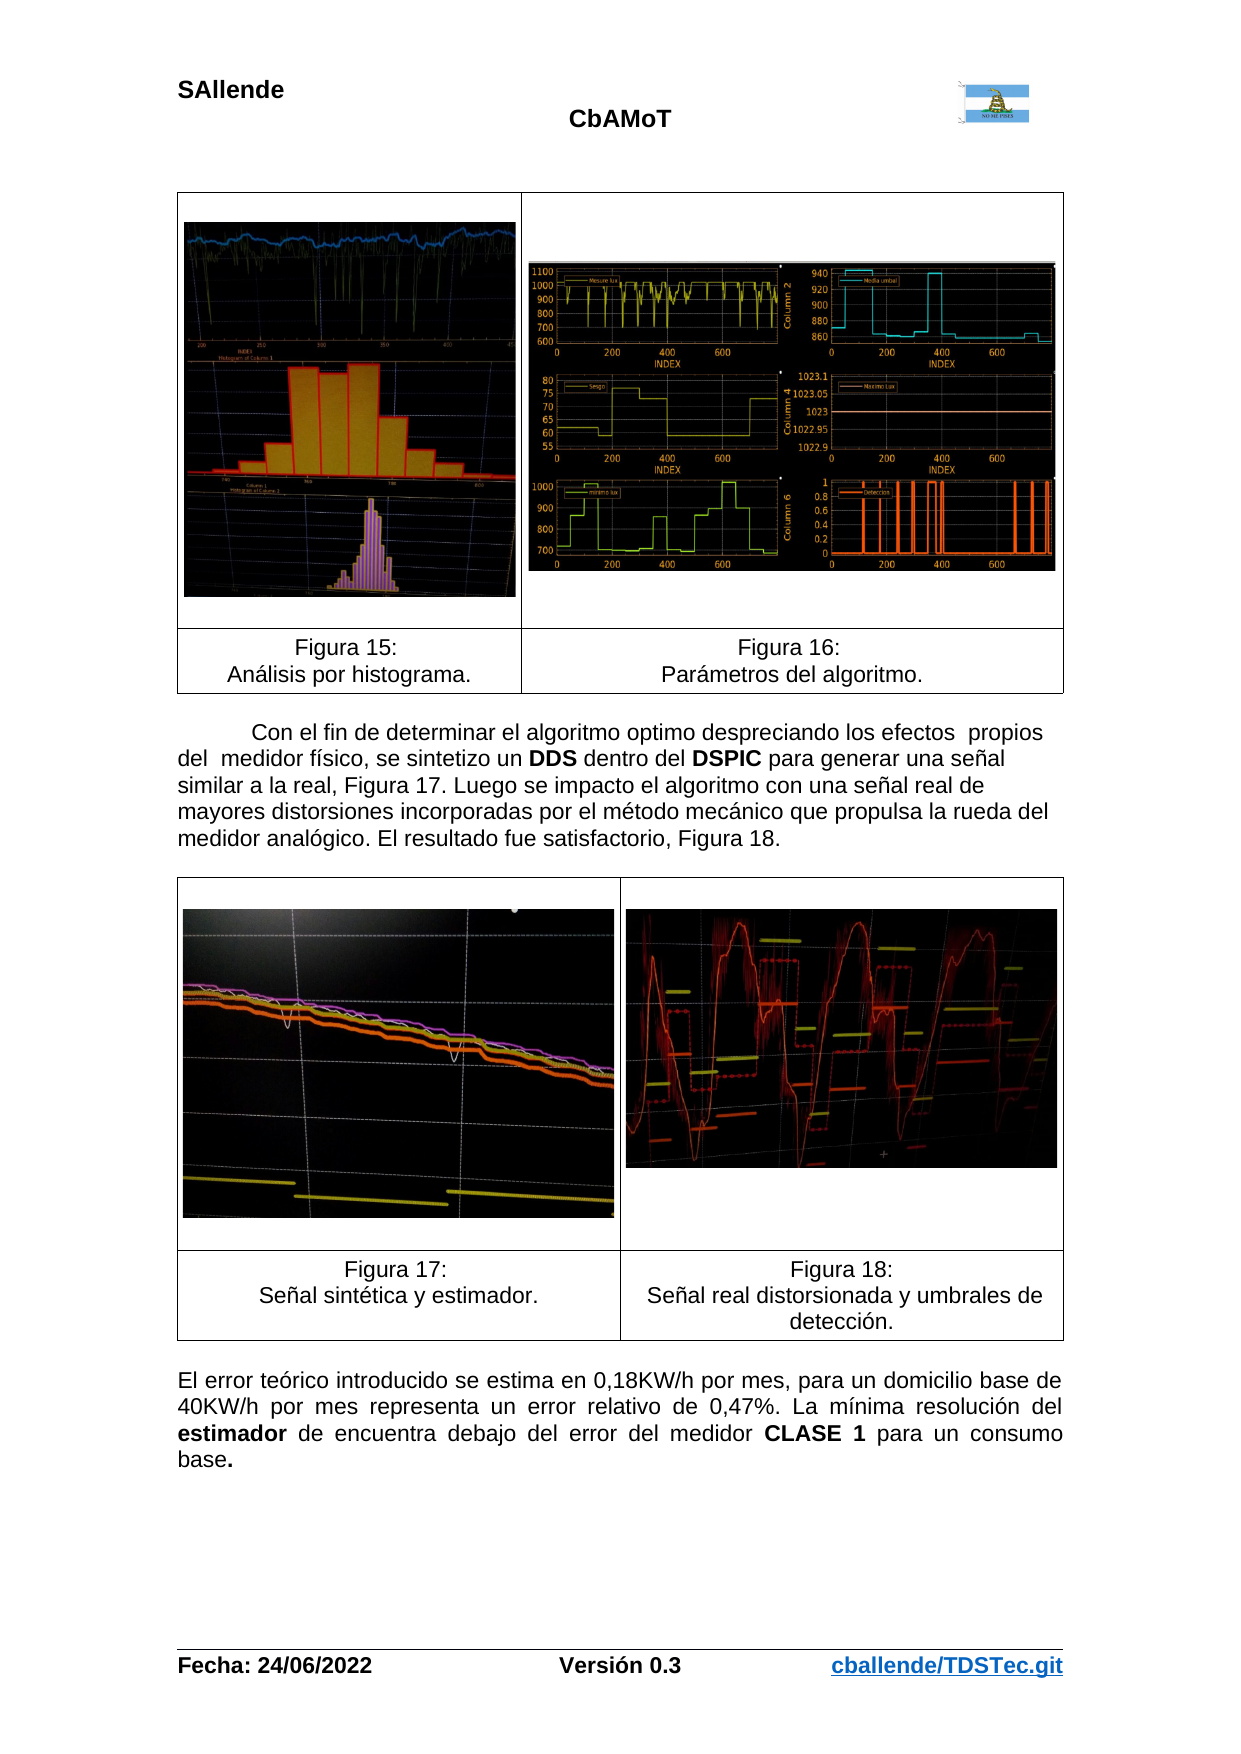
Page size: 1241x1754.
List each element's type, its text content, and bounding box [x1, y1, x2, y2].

table_header [178, 878, 620, 1250]
picture [954, 79, 1033, 126]
table_cell Figura 17: Señal sintética y estimador. [178, 1251, 620, 1340]
table_header [621, 878, 1063, 1250]
table_cell Figura 18: Señal real distorsionada y umbrales de detección. [621, 1251, 1063, 1340]
text El error teórico introducido se estima en 0,18KW/h por mes, para un domicilio base de 40KW/h por mes representa un error relativo de 0,47%. La mínima resolución del estimador de encuentra debajo del error del medidor CLASE 1 para un consumo base. [177, 1367, 1063, 1472]
picture [182, 909, 615, 1218]
table_header [178, 193, 521, 628]
picture [184, 222, 516, 597]
text Con el fin de determinar el algoritmo optimo despreciando los efectos propios del medidor físico, se sintetizo un DDS dentro del DSPIC para generar una señal similar a la real, Figura 17. Luego se impacto el algoritmo con una señal real de mayores distorsiones incorporadas por el método mecánico que propulsa la rueda del medidor analógico. El resultado fue satisfactorio, Figura 18. [177, 719, 1063, 851]
picture [625, 909, 1058, 1168]
picture [528, 261, 1056, 571]
table_cell Figura 15: Análisis por histograma. [178, 629, 521, 693]
table_header [522, 193, 1063, 628]
table_cell Figura 16: Parámetros del algoritmo. [522, 629, 1063, 693]
